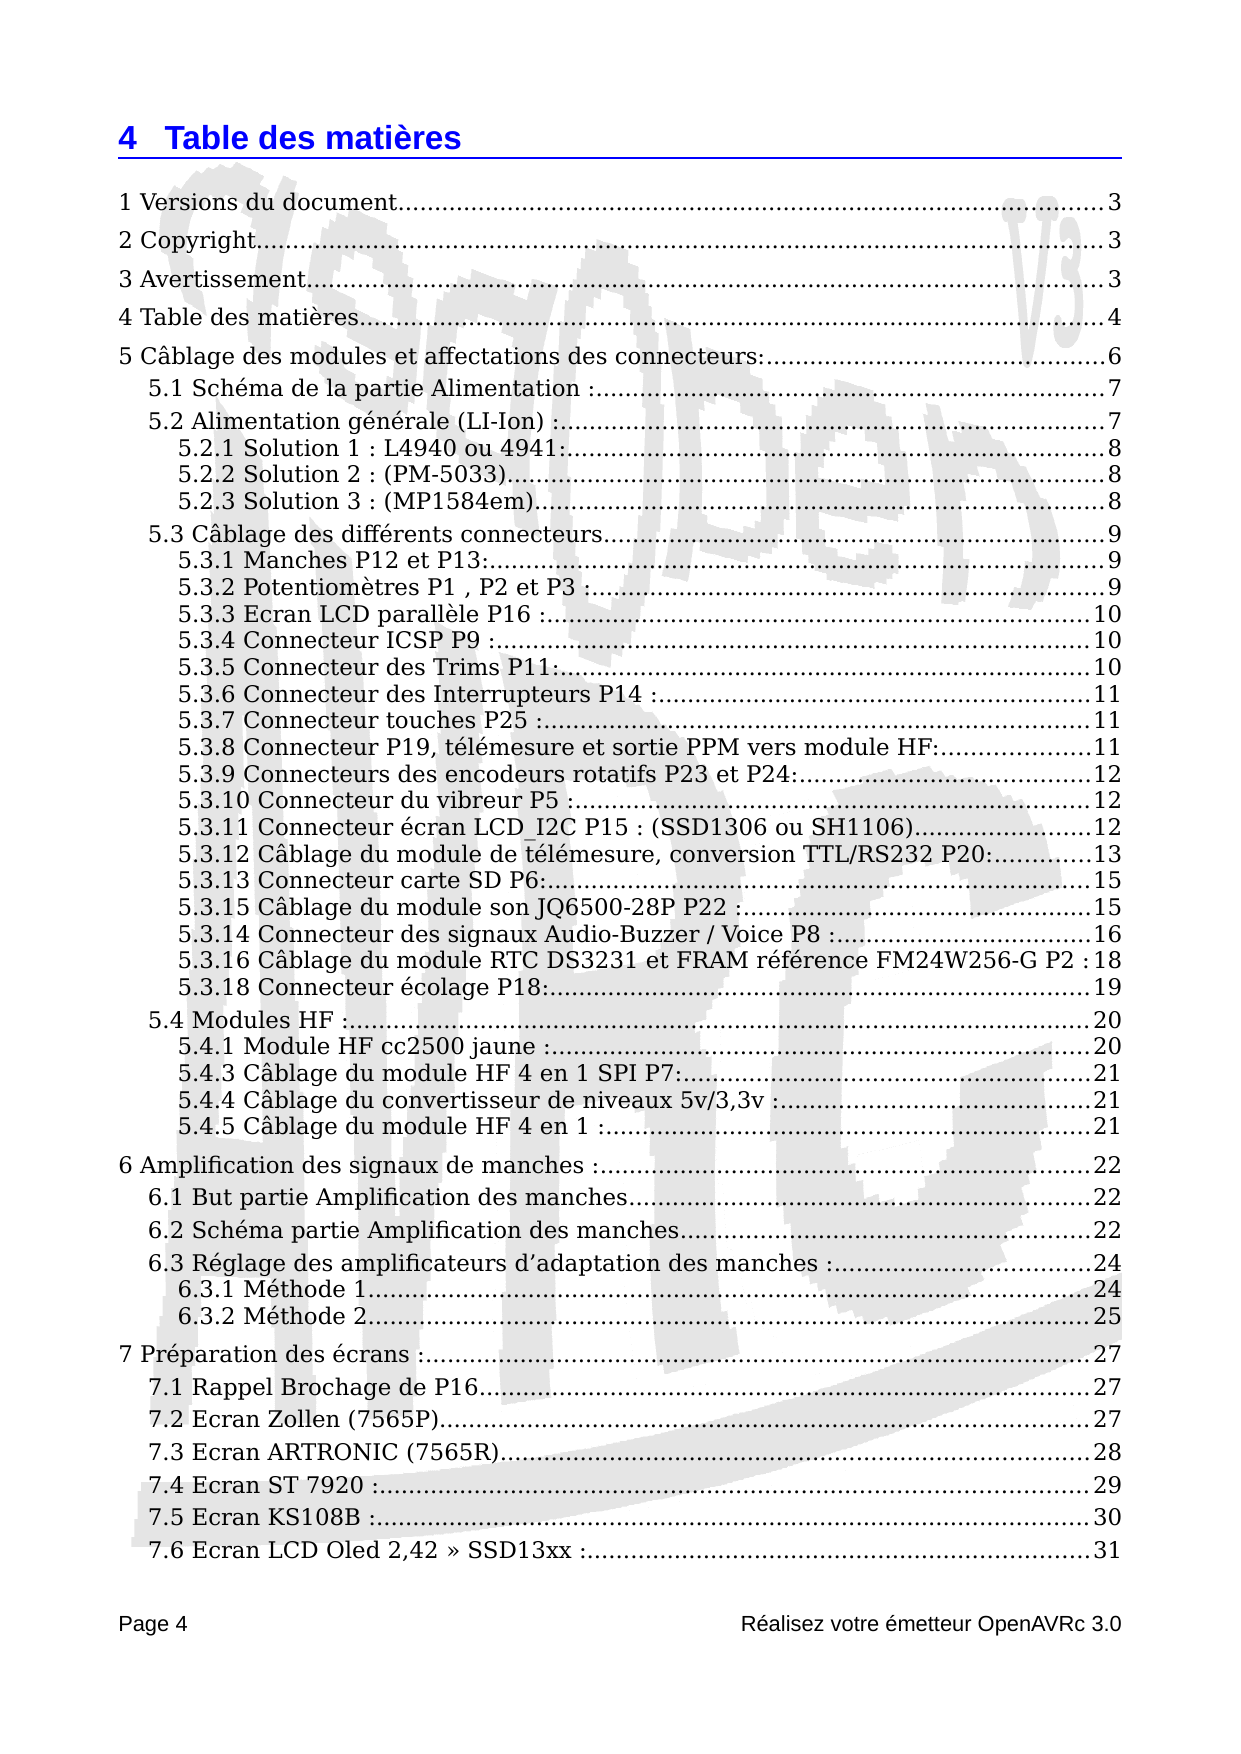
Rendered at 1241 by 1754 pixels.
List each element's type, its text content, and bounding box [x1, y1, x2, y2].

text 5.2 Alimentation générale (LI-Ion) : 7 [148, 408, 1122, 435]
text 7.5 Ecran KS108B : 30 [148, 1504, 1122, 1531]
text 1 Versions du document 3 [118, 189, 1122, 216]
subtitle 4 Table des matières [118, 118, 1122, 157]
text 5.2.1 Solution 1 : L4940 ou 4941: 8 [177, 435, 1122, 462]
text 5.3.8 Connecteur P19, télémesure et sortie PPM vers module HF: 11 [177, 734, 1122, 761]
text 6.1 But partie Amplification des manches 22 [148, 1184, 1122, 1211]
text 5.4.4 Câblage du convertisseur de niveaux 5v/3,3v : 21 [177, 1087, 1122, 1113]
text 7.1 Rappel Brochage de P16 27 [148, 1374, 1122, 1401]
text 5.1 Schéma de la partie Alimentation : 7 [148, 376, 1122, 402]
text 5.3.18 Connecteur écolage P18: 19 [177, 974, 1122, 1001]
text 5.2.2 Solution 2 : (PM-5033) 8 [177, 462, 1122, 488]
text 5.3.11 Connecteur écran LCD_I2C P15 : (SSD1306 ou SH1106) 12 [177, 814, 1122, 841]
text 5.4 Modules HF : 20 [148, 1007, 1122, 1033]
text 7.2 Ecran Zollen (7565P) 27 [148, 1407, 1122, 1433]
text 5.3.1 Manches P12 et P13: 9 [177, 547, 1122, 574]
text 6.3.1 Méthode 1 24 [177, 1276, 1122, 1303]
text 4 Table des matières 4 [118, 304, 1122, 331]
text 5.3.9 Connecteurs des encodeurs rotatifs P23 et P24: 12 [177, 761, 1122, 787]
text 7.6 Ecran LCD Oled 2,42 » SSD13xx : 31 [148, 1537, 1122, 1564]
text 5.3.16 Câblage du module RTC DS3231 et FRAM référence FM24W256-G P2 : 18 [177, 947, 1122, 974]
text 5.3.6 Connecteur des Interrupteurs P14 : 11 [177, 681, 1122, 707]
text 6 Amplification des signaux de manches : 22 [118, 1152, 1122, 1178]
text 3 Avertissement 3 [118, 266, 1122, 293]
text 5 Câblage des modules et affectations des connecteurs: 6 [118, 343, 1122, 370]
text 5.3.7 Connecteur touches P25 : 11 [177, 707, 1122, 734]
text 5.4.1 Module HF cc2500 jaune : 20 [177, 1033, 1122, 1060]
text 5.3.4 Connecteur ICSP P9 : 10 [177, 627, 1122, 654]
text 6.3.2 Méthode 2 25 [177, 1303, 1122, 1330]
text 6.3 Réglage des amplificateurs d’adaptation des manches : 24 [148, 1250, 1122, 1276]
text 7.3 Ecran ARTRONIC (7565R) 28 [148, 1439, 1122, 1466]
text 5.3.3 Ecran LCD parallèle P16 : 10 [177, 601, 1122, 627]
text 5.3.14 Connecteur des signaux Audio-Buzzer / Voice P8 : 16 [177, 921, 1122, 947]
text 5.3.10 Connecteur du vibreur P5 : 12 [177, 787, 1122, 814]
text 6.2 Schéma partie Amplification des manches 22 [148, 1217, 1122, 1244]
text 5.2.3 Solution 3 : (MP1584em) 8 [177, 488, 1122, 515]
text 5.3.2 Potentiomètres P1 , P2 et P3 : 9 [177, 574, 1122, 601]
text 5.4.3 Câblage du module HF 4 en 1 SPI P7: 21 [177, 1060, 1122, 1087]
text 5.3 Câblage des différents connecteurs 9 [148, 521, 1122, 547]
text 7.4 Ecran ST 7920 : 29 [148, 1472, 1122, 1498]
text 5.4.5 Câblage du module HF 4 en 1 : 21 [177, 1113, 1122, 1140]
text 5.3.15 Câblage du module son JQ6500-28P P22 : 15 [177, 894, 1122, 921]
text 5.3.12 Câblage du module de télémesure, conversion TTL/RS232 P20: 13 [177, 841, 1122, 867]
text 5.3.5 Connecteur des Trims P11: 10 [177, 654, 1122, 681]
text 2 Copyright 3 [118, 228, 1122, 254]
text 7 Préparation des écrans : 27 [118, 1341, 1122, 1368]
text 5.3.13 Connecteur carte SD P6: 15 [177, 867, 1122, 894]
